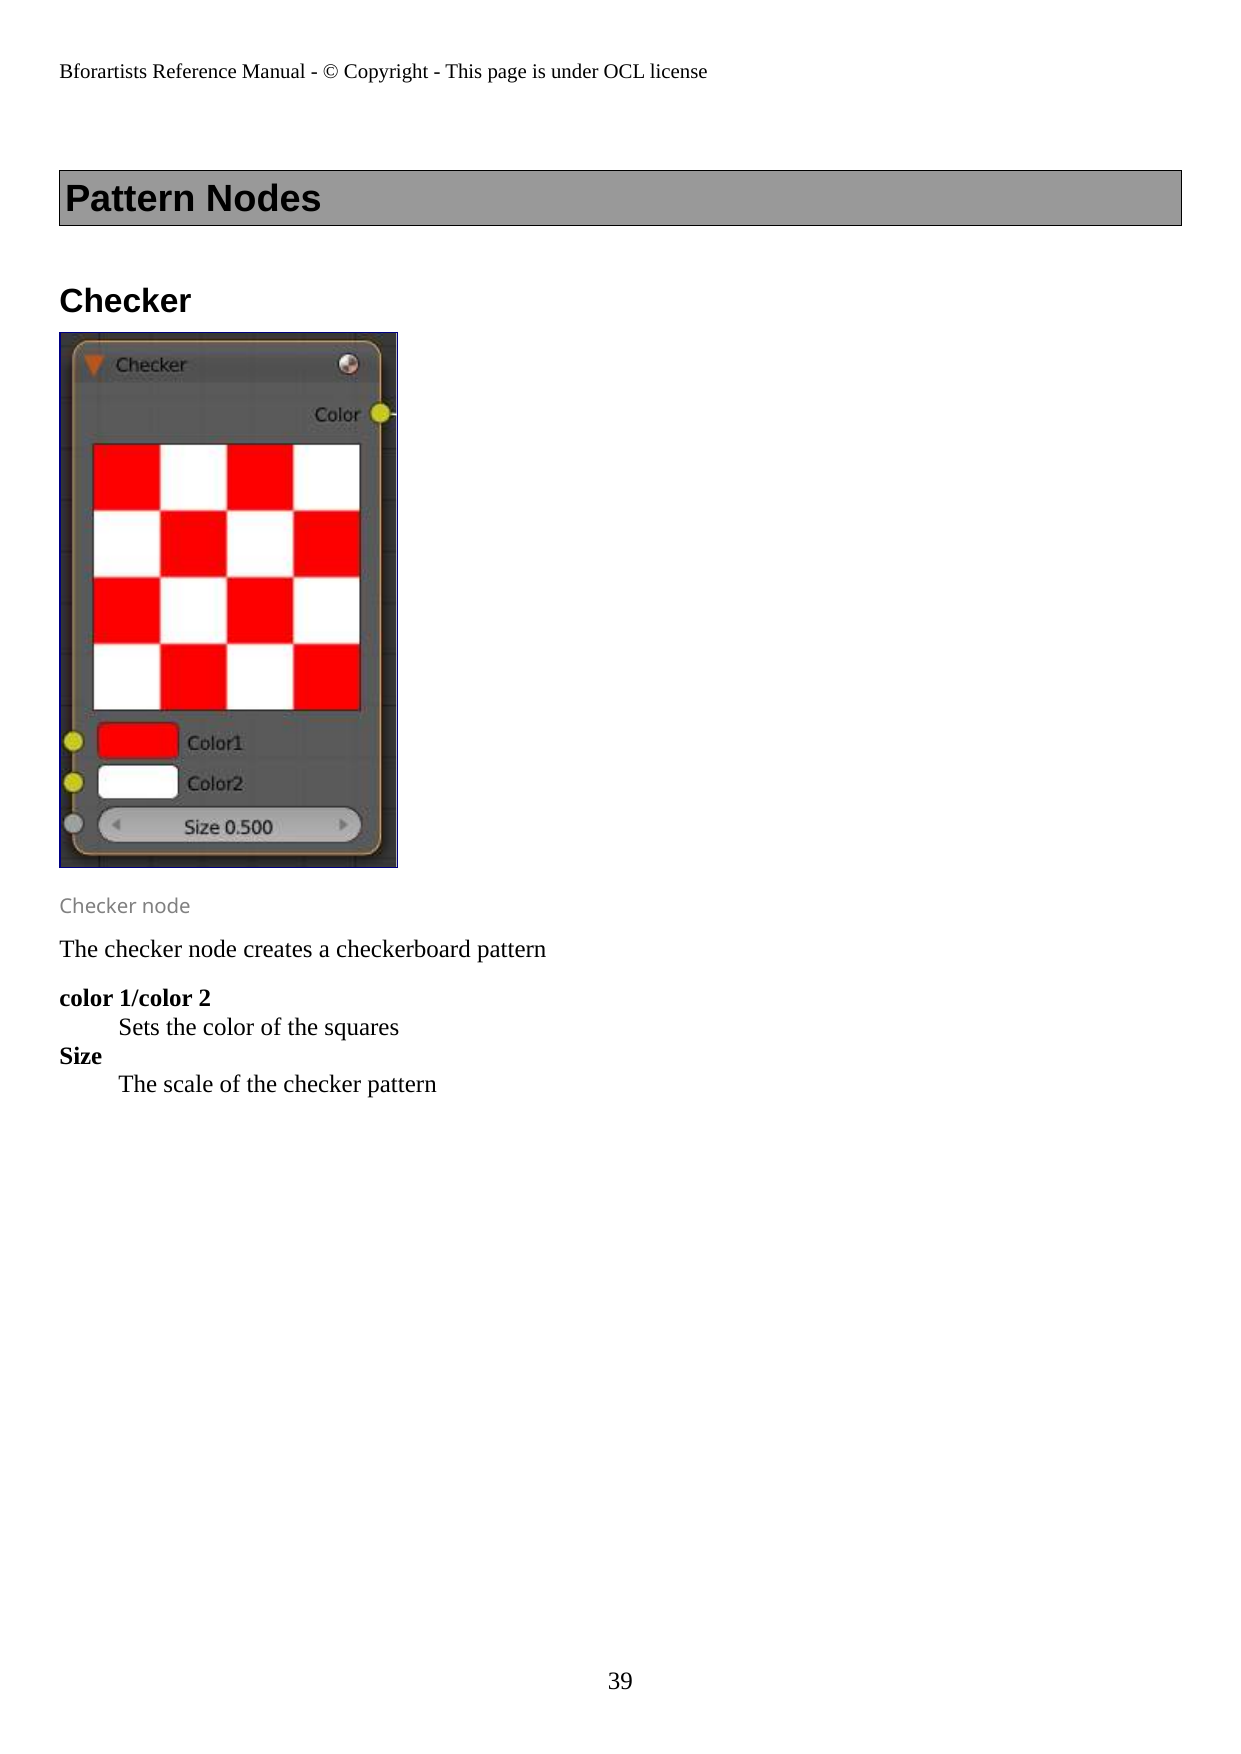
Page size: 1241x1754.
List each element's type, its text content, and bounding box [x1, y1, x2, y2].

subtitle Checker [59, 281, 1181, 319]
list Sets the color of the squares [118, 1012, 1181, 1041]
picture [61, 333, 397, 867]
text The checker node creates a checkerboard pattern [59, 934, 1181, 963]
subtitle color 1/color 2 [59, 983, 1181, 1012]
text Checker node [59, 888, 1181, 920]
table_header Pattern Nodes [60, 171, 1181, 225]
subtitle Size [59, 1041, 1181, 1069]
list The scale of the checker pattern [118, 1069, 1181, 1098]
